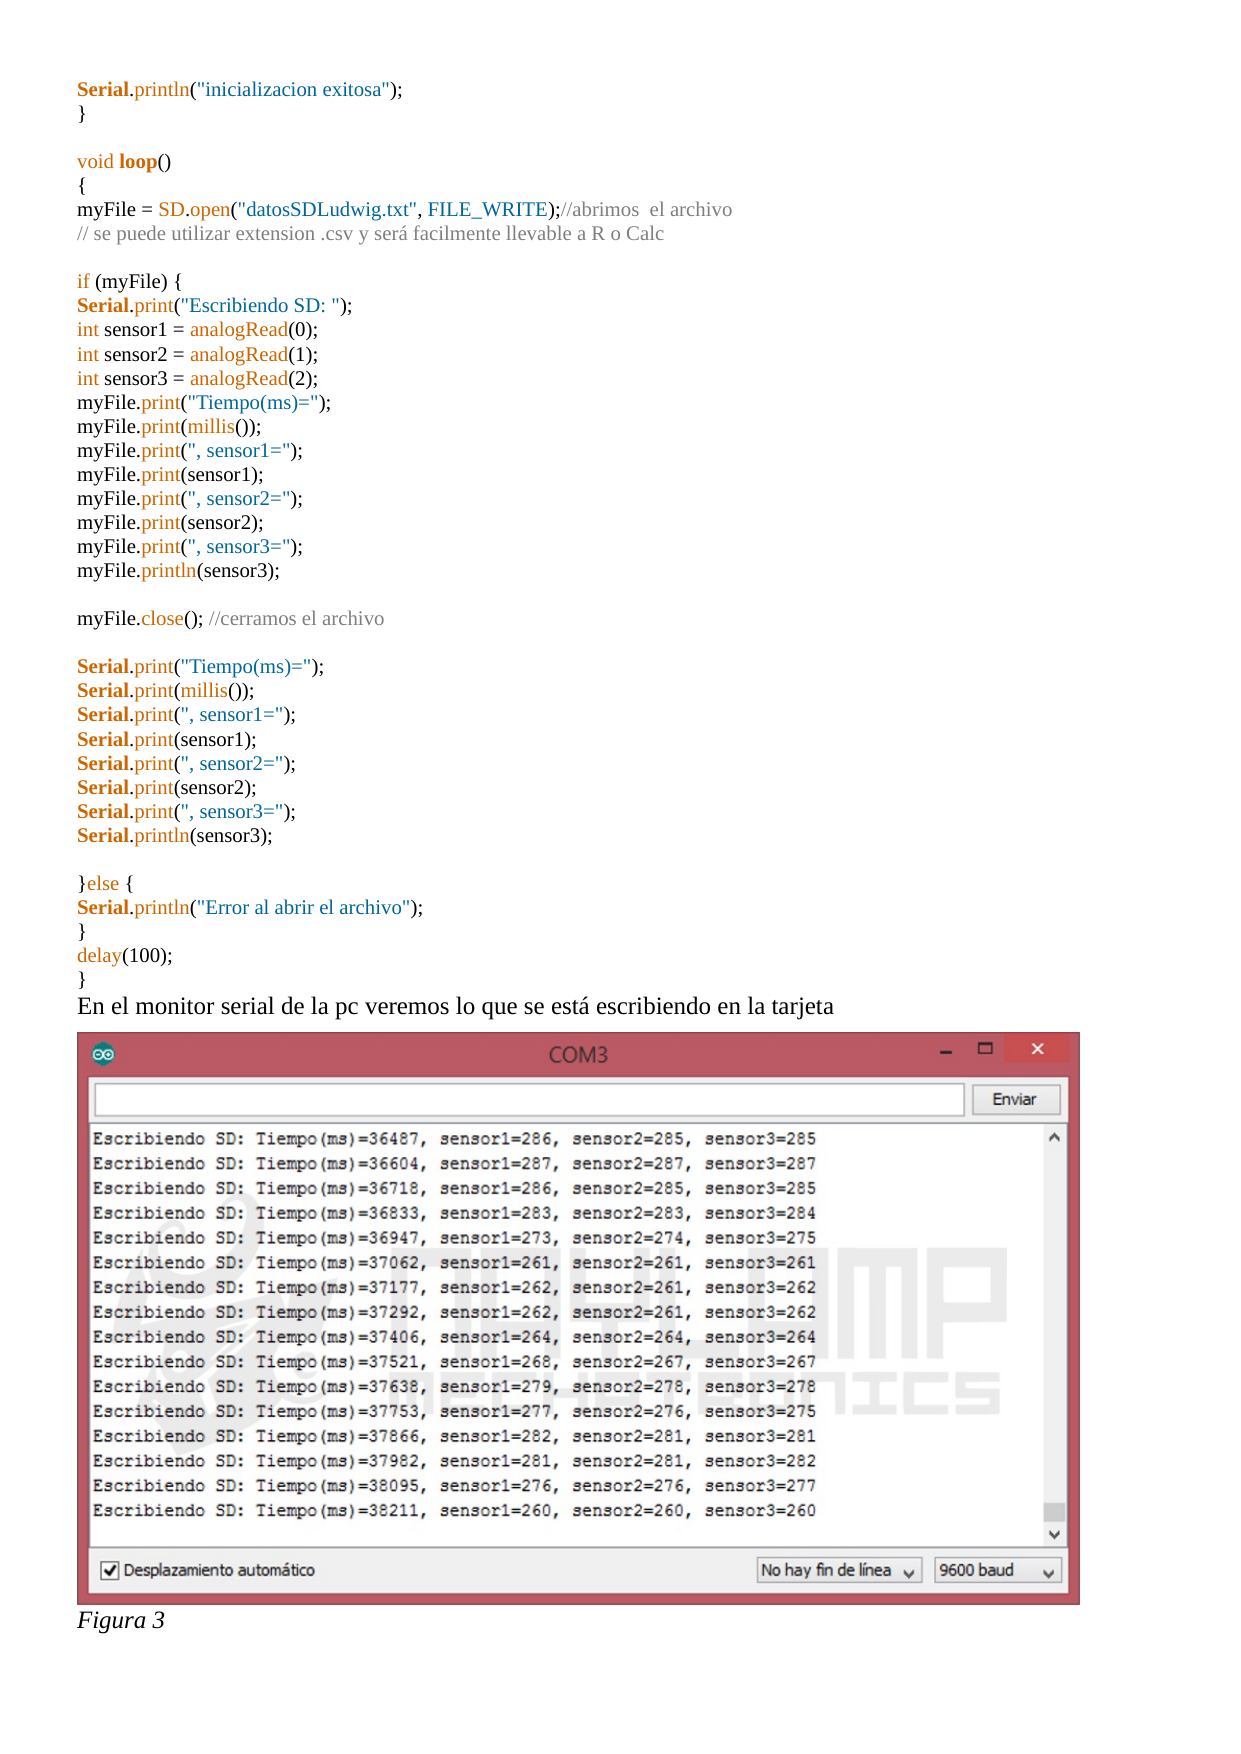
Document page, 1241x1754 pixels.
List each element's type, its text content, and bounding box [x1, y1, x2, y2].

text Serial.println(sensor3); [77, 823, 1163, 847]
text int sensor1 = analogRead(0); [77, 317, 1163, 341]
text myFile.print(sensor2); [77, 510, 1163, 534]
text int sensor3 = analogRead(2); [77, 366, 1163, 389]
text myFile.print(sensor1); [77, 462, 1163, 486]
picture [283, 900, 290, 914]
text myFile.print(", sensor1="); [77, 438, 1163, 462]
text myFile = SD.open("datosSDLudwig.txt", FILE_WRITE);//abrimos el archivo [77, 197, 1163, 221]
text } [77, 101, 1163, 125]
text } [77, 919, 1163, 943]
text Serial.print("Tiempo(ms)="); [77, 654, 1163, 678]
text Figura 3 [77, 1606, 1081, 1634]
text En el monitor serial de la pc veremos lo que se está escribiendo en la tarjeta [77, 991, 1163, 1020]
text myFile.println(sensor3); [77, 558, 1163, 582]
text myFile.print(", sensor2="); [77, 486, 1163, 510]
picture [76, 1032, 1081, 1606]
text void loop() [77, 149, 1163, 173]
picture [231, 298, 238, 312]
text Serial.println("inicializacion exitosa"); [77, 77, 1163, 101]
text Serial.println("Error al abrir el archivo"); [77, 895, 1163, 919]
text { [77, 173, 1163, 197]
text Serial.print(", sensor2="); [77, 751, 1163, 774]
text Serial.print(sensor1); [77, 726, 1163, 751]
text Serial.print(", sensor3="); [77, 799, 1163, 823]
text Serial.print(sensor2); [77, 774, 1163, 799]
text myFile.close(); //cerramos el archivo [77, 606, 1163, 630]
text // se puede utilizar extension .csv y será facilmente llevable a R o Calc [77, 221, 1163, 245]
text if (myFile) { [77, 269, 1163, 293]
text myFile.print(", sensor3="); [77, 534, 1163, 558]
text Serial.print(", sensor1="); [77, 702, 1163, 726]
text myFile.print(millis()); [77, 414, 1163, 438]
text Serial.print(millis()); [77, 678, 1163, 702]
text delay(100); [77, 943, 1163, 967]
text Serial.print("Escribiendo SD: "); [77, 293, 1163, 317]
text } [77, 967, 1163, 991]
text }else { [77, 871, 1163, 895]
text myFile.print("Tiempo(ms)="); [77, 389, 1163, 414]
picture [348, 904, 355, 912]
text int sensor2 = analogRead(1); [77, 341, 1163, 366]
